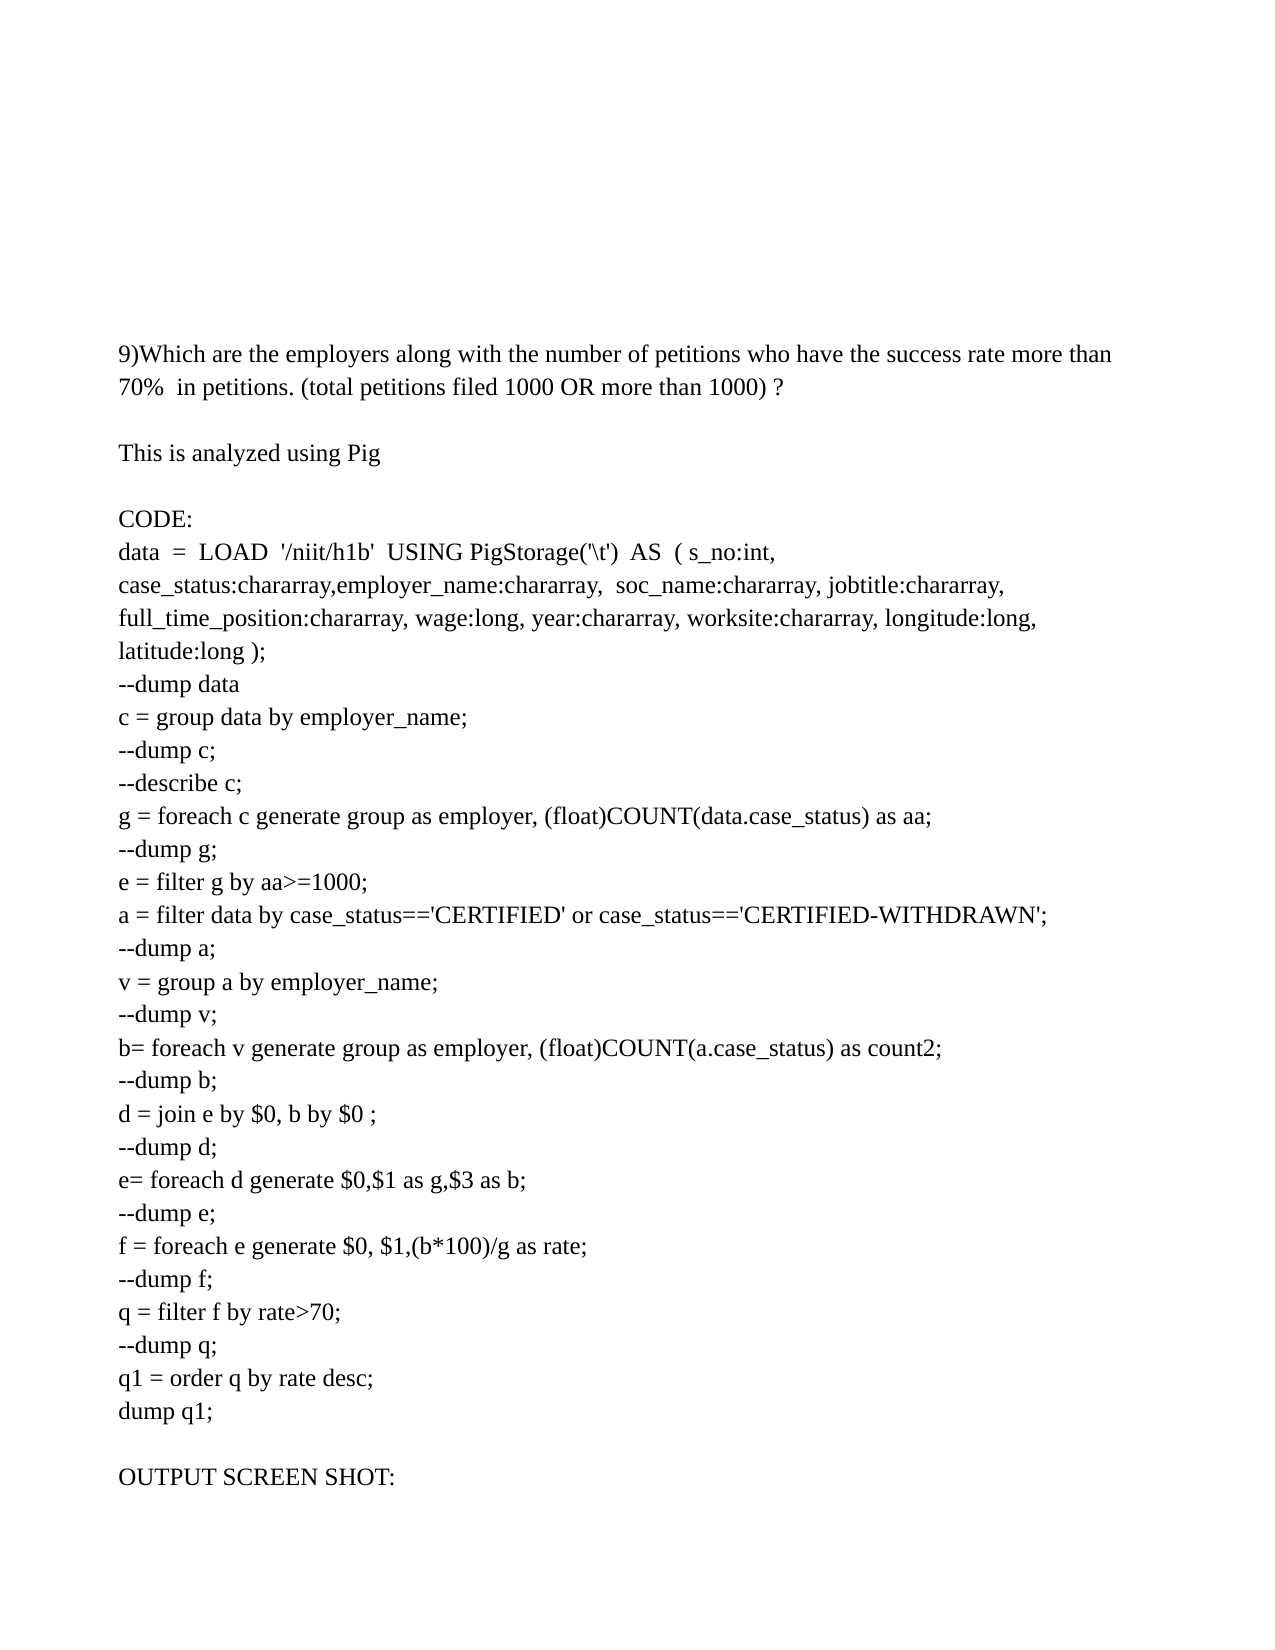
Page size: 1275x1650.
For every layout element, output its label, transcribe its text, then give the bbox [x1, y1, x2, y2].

text dump q1; [118, 1396, 1157, 1424]
text --dump c; [118, 735, 1157, 764]
text 9)Which are the employers along with the number of petitions who have the success rate more than 70% in petitions. (total petitions filed 1000 OR more than 1000) ? [118, 339, 1157, 401]
text --dump b; [118, 1066, 1157, 1094]
text a = filter data by case_status=='CERTIFIED' or case_status=='CERTIFIED-WITHDRAWN'; [118, 901, 1157, 929]
text q = filter f by rate>70; [118, 1297, 1157, 1326]
text --describe c; [118, 768, 1157, 797]
text --dump v; [118, 999, 1157, 1028]
text This is analyzed using Pig [118, 438, 1157, 467]
text b= foreach v generate group as employer, (float)COUNT(a.case_status) as count2; [118, 1033, 1157, 1061]
text q1 = order q by rate desc; [118, 1363, 1157, 1392]
text d = join e by $0, b by $0 ; [118, 1099, 1157, 1127]
text e= foreach d generate $0,$1 as g,$3 as b; [118, 1165, 1157, 1193]
text f = foreach e generate $0, $1,(b*100)/g as rate; [118, 1231, 1157, 1259]
text --dump data [118, 669, 1157, 698]
text --dump q; [118, 1330, 1157, 1358]
text --dump e; [118, 1198, 1157, 1226]
text data = LOAD '/niit/h1b' USING PigStorage('\t') AS ( s_no:int, case_status:chararray,employer_name:chararray, soc_name:chararray, jobtitle:chararray, full_time_position:chararray, wage:long, year:chararray, worksite:chararray, longitude:long, latitude:long ); [118, 537, 1157, 665]
text --dump g; [118, 834, 1157, 863]
text CODE: [118, 504, 1157, 533]
text --dump d; [118, 1132, 1157, 1160]
text g = foreach c generate group as employer, (float)COUNT(data.case_status) as aa; [118, 801, 1157, 830]
text OUTPUT SCREEN SHOT: [118, 1462, 1157, 1491]
text --dump f; [118, 1264, 1157, 1292]
text e = filter g by aa>=1000; [118, 867, 1157, 896]
text c = group data by employer_name; [118, 702, 1157, 731]
text --dump a; [118, 933, 1157, 962]
text v = group a by employer_name; [118, 967, 1157, 995]
